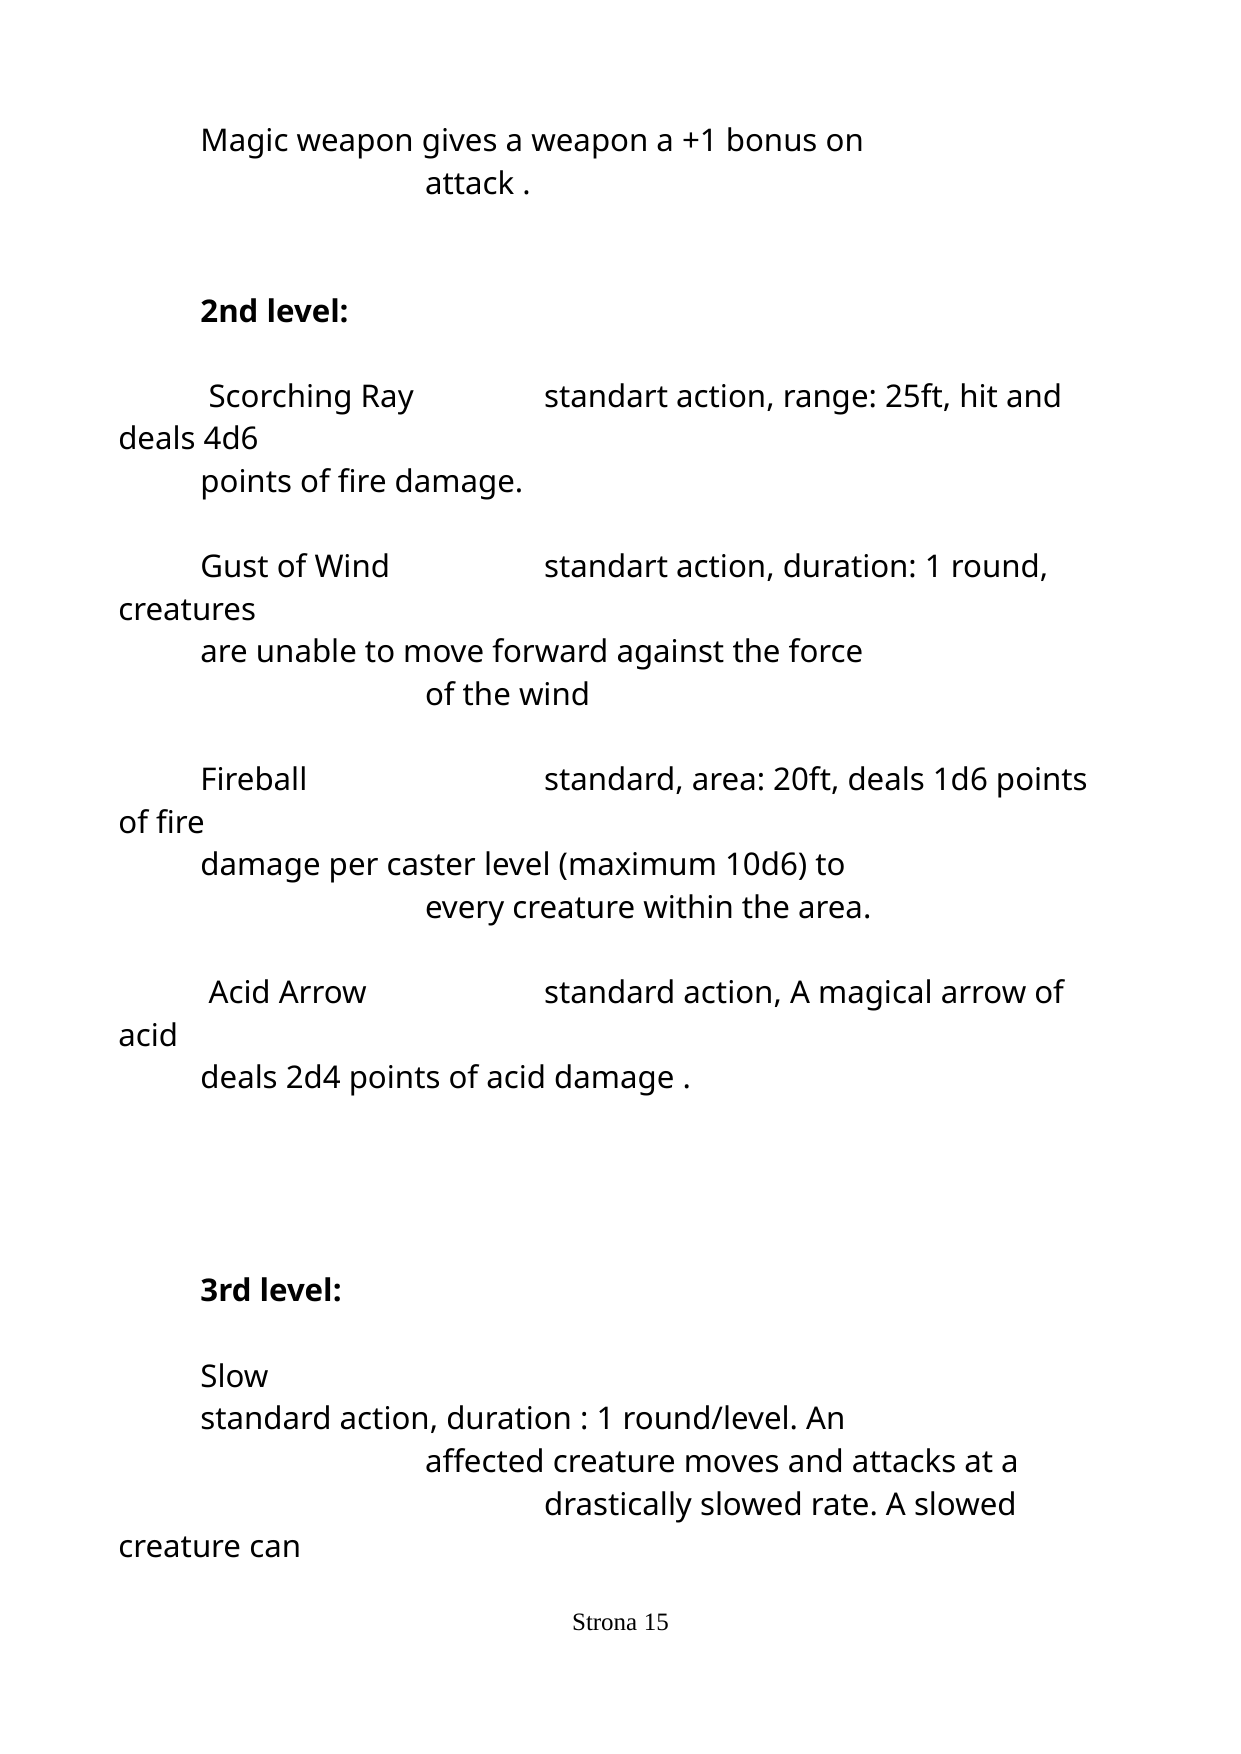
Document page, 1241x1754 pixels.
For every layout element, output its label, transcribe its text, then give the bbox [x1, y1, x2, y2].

text Fireball standard, area: 20ft, deals 1d6 points of fire damage per caster level (maximum 10d6) to every creature within the area. [118, 757, 1122, 928]
text Gust of Wind standart action, duration: 1 round, creatures are unable to move forward against the force of the wind [118, 544, 1122, 714]
text Scorching Ray standart action, range: 25ft, hit and deals 4d6 points of fire damage. [118, 374, 1122, 502]
text Magic weapon gives a weapon a +1 bonus on attack . [118, 118, 1122, 203]
text 3rd level: [118, 1268, 1122, 1311]
text 2nd level: [118, 288, 1122, 331]
text Acid Arrow standard action, A magical arrow of acid deals 2d4 points of acid damage . [118, 970, 1122, 1098]
text Slow standard action, duration : 1 round/level. An affected creature moves and attacks at a drastically slowed rate. A slowed creature can [118, 1354, 1122, 1567]
